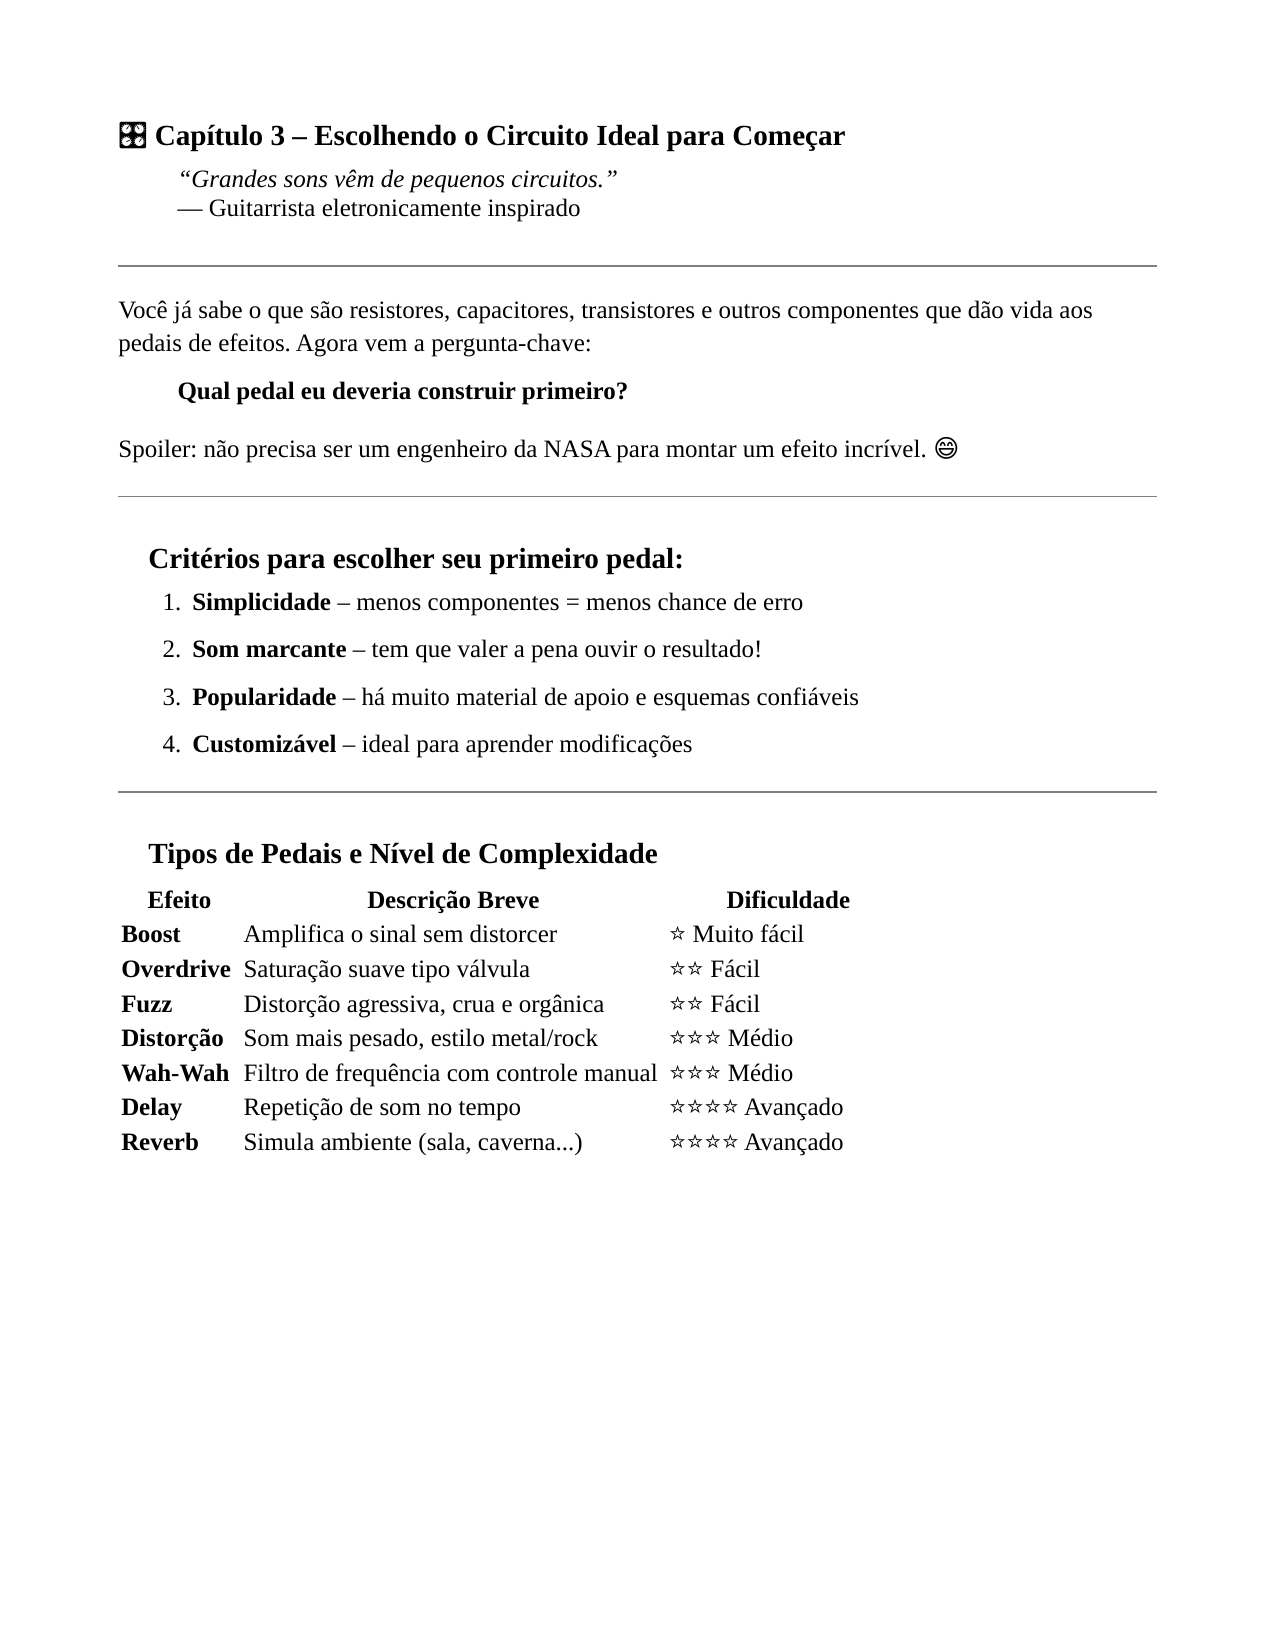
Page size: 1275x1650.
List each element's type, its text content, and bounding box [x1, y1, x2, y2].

table_cell Filtro de frequência com controle manual [240, 1055, 666, 1089]
table_cell Fuzz [118, 986, 240, 1020]
table_cell ⭐⭐ Fácil [666, 986, 910, 1020]
table_cell Wah-Wah [118, 1055, 240, 1089]
table_cell Overdrive [118, 951, 240, 986]
table_cell Distorção [118, 1020, 240, 1055]
table_header Efeito [118, 882, 240, 917]
table_cell Som mais pesado, estilo metal/rock [240, 1020, 666, 1055]
table_cell ⭐⭐⭐⭐ Avançado [666, 1090, 910, 1124]
table_header Dificuldade [666, 882, 910, 917]
text Spoiler: não precisa ser um engenheiro da NASA para montar um efeito incrível. 😄 [118, 434, 1157, 463]
text “Grandes sons vêm de pequenos circuitos.” — Guitarrista eletronicamente inspirado [177, 164, 1098, 222]
subtitle 🎯 Critérios para escolher seu primeiro pedal: [118, 541, 1157, 574]
text Qual pedal eu deveria construir primeiro? [177, 376, 1098, 405]
table_cell Simula ambiente (sala, caverna...) [240, 1124, 666, 1159]
subtitle 🎸 Tipos de Pedais e Nível de Complexidade [118, 836, 1157, 869]
table_cell Repetição de som no tempo [240, 1090, 666, 1124]
list Som marcante – tem que valer a pena ouvir o resultado! [162, 634, 1157, 663]
subtitle 🎛️ Capítulo 3 – Escolhendo o Circuito Ideal para Começar [118, 118, 1157, 152]
table_cell ⭐⭐⭐ Médio [666, 1020, 910, 1055]
table_cell ⭐⭐⭐ Médio [666, 1055, 910, 1089]
table_cell Reverb [118, 1124, 240, 1159]
table_cell ⭐ Muito fácil [666, 917, 910, 951]
text Você já sabe o que são resistores, capacitores, transistores e outros componentes que dão vida aos pedais de efeitos. Agora vem a pergunta-chave: [118, 295, 1157, 357]
list Customizável – ideal para aprender modificações [162, 729, 1157, 758]
table_cell Boost [118, 917, 240, 951]
table_cell ⭐⭐⭐⭐ Avançado [666, 1124, 910, 1159]
table_cell Distorção agressiva, crua e orgânica [240, 986, 666, 1020]
table_cell ⭐⭐ Fácil [666, 951, 910, 986]
table_header Descrição Breve [240, 882, 666, 917]
table_cell Amplifica o sinal sem distorcer [240, 917, 666, 951]
table_cell Delay [118, 1090, 240, 1124]
list Simplicidade – menos componentes = menos chance de erro [162, 587, 1157, 616]
list Popularidade – há muito material de apoio e esquemas confiáveis [162, 682, 1157, 711]
table_cell Saturação suave tipo válvula [240, 951, 666, 986]
